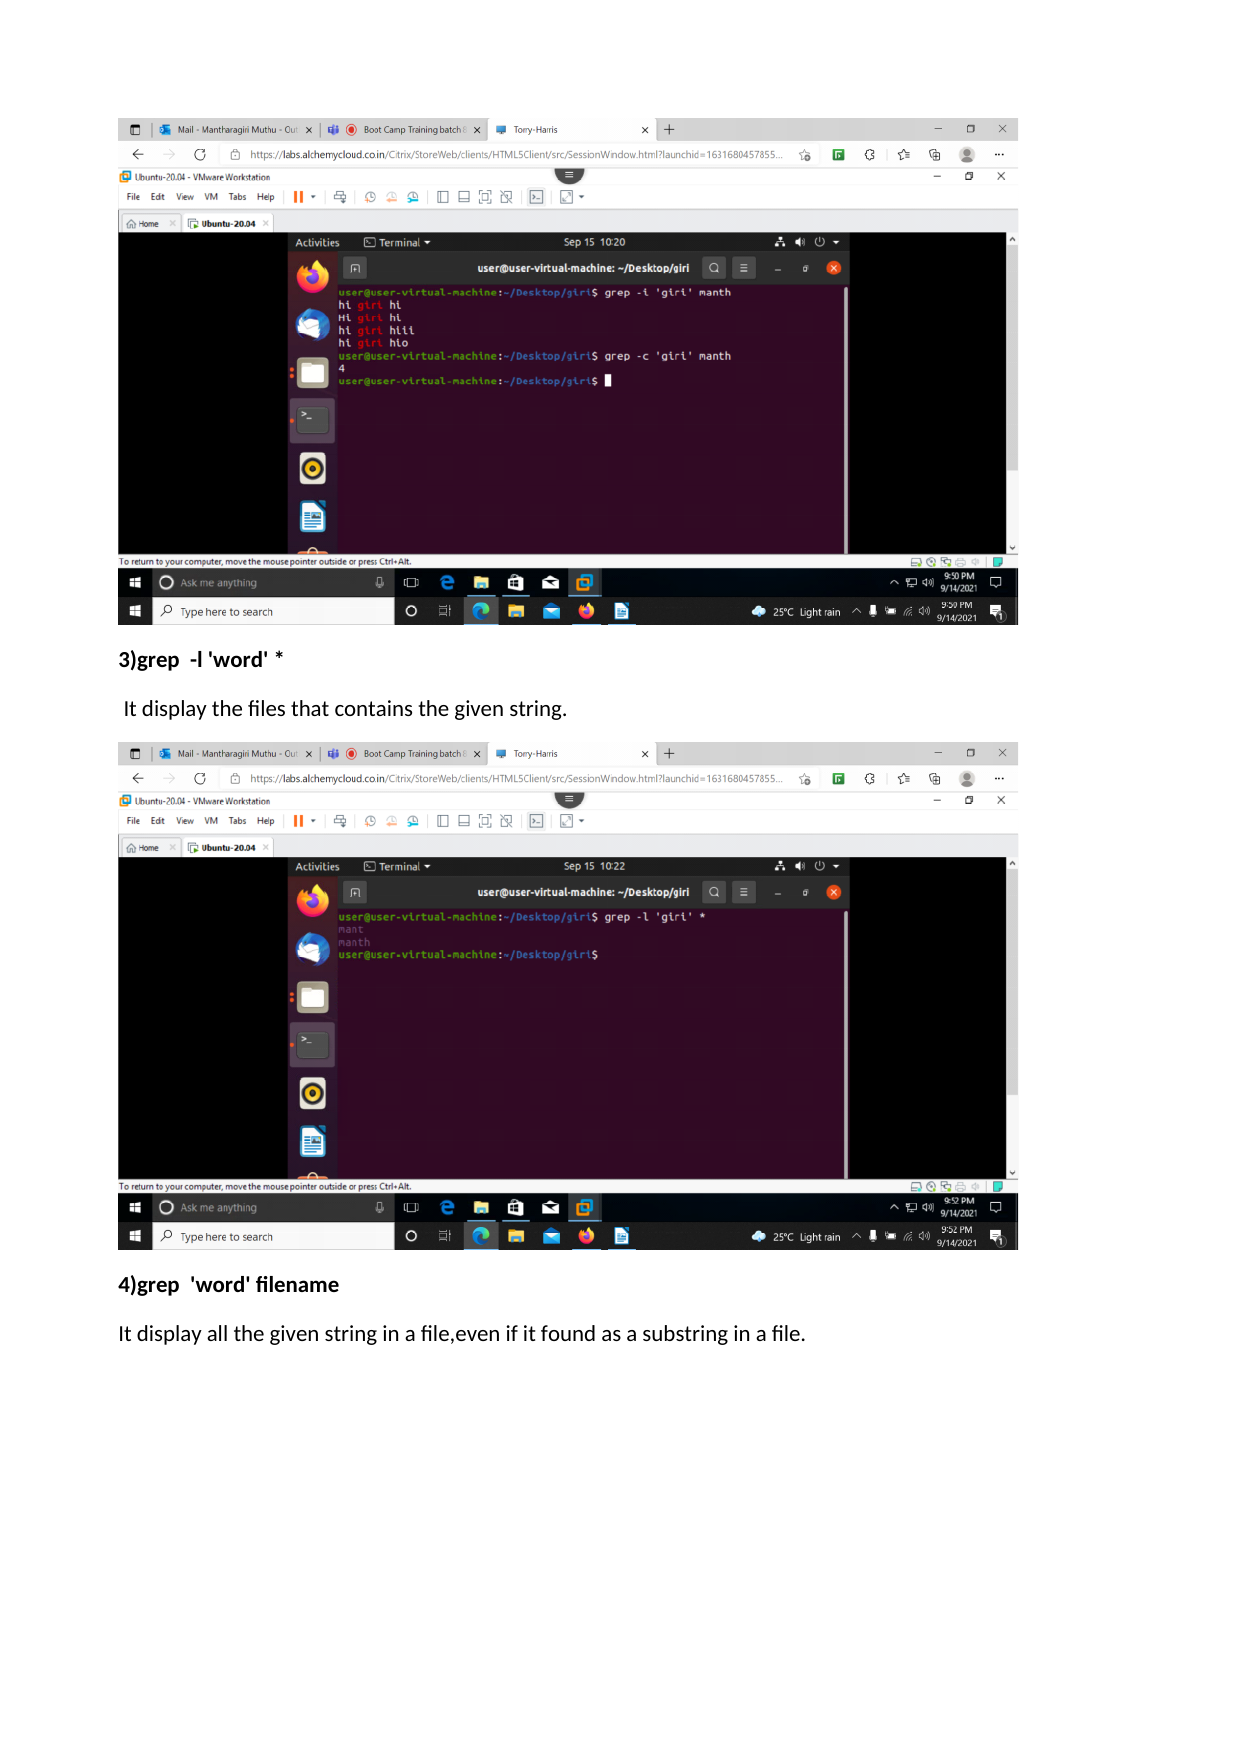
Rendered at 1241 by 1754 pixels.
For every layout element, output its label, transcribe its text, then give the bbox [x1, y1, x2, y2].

text It display all the given string in a file,even if it found as a substring in a file. [118, 1319, 1122, 1347]
text 4)grep 'word' filename [118, 1270, 1122, 1298]
text 3)grep -l 'word' * [118, 645, 1122, 673]
text It display the files that contains the given string. [118, 694, 1122, 722]
